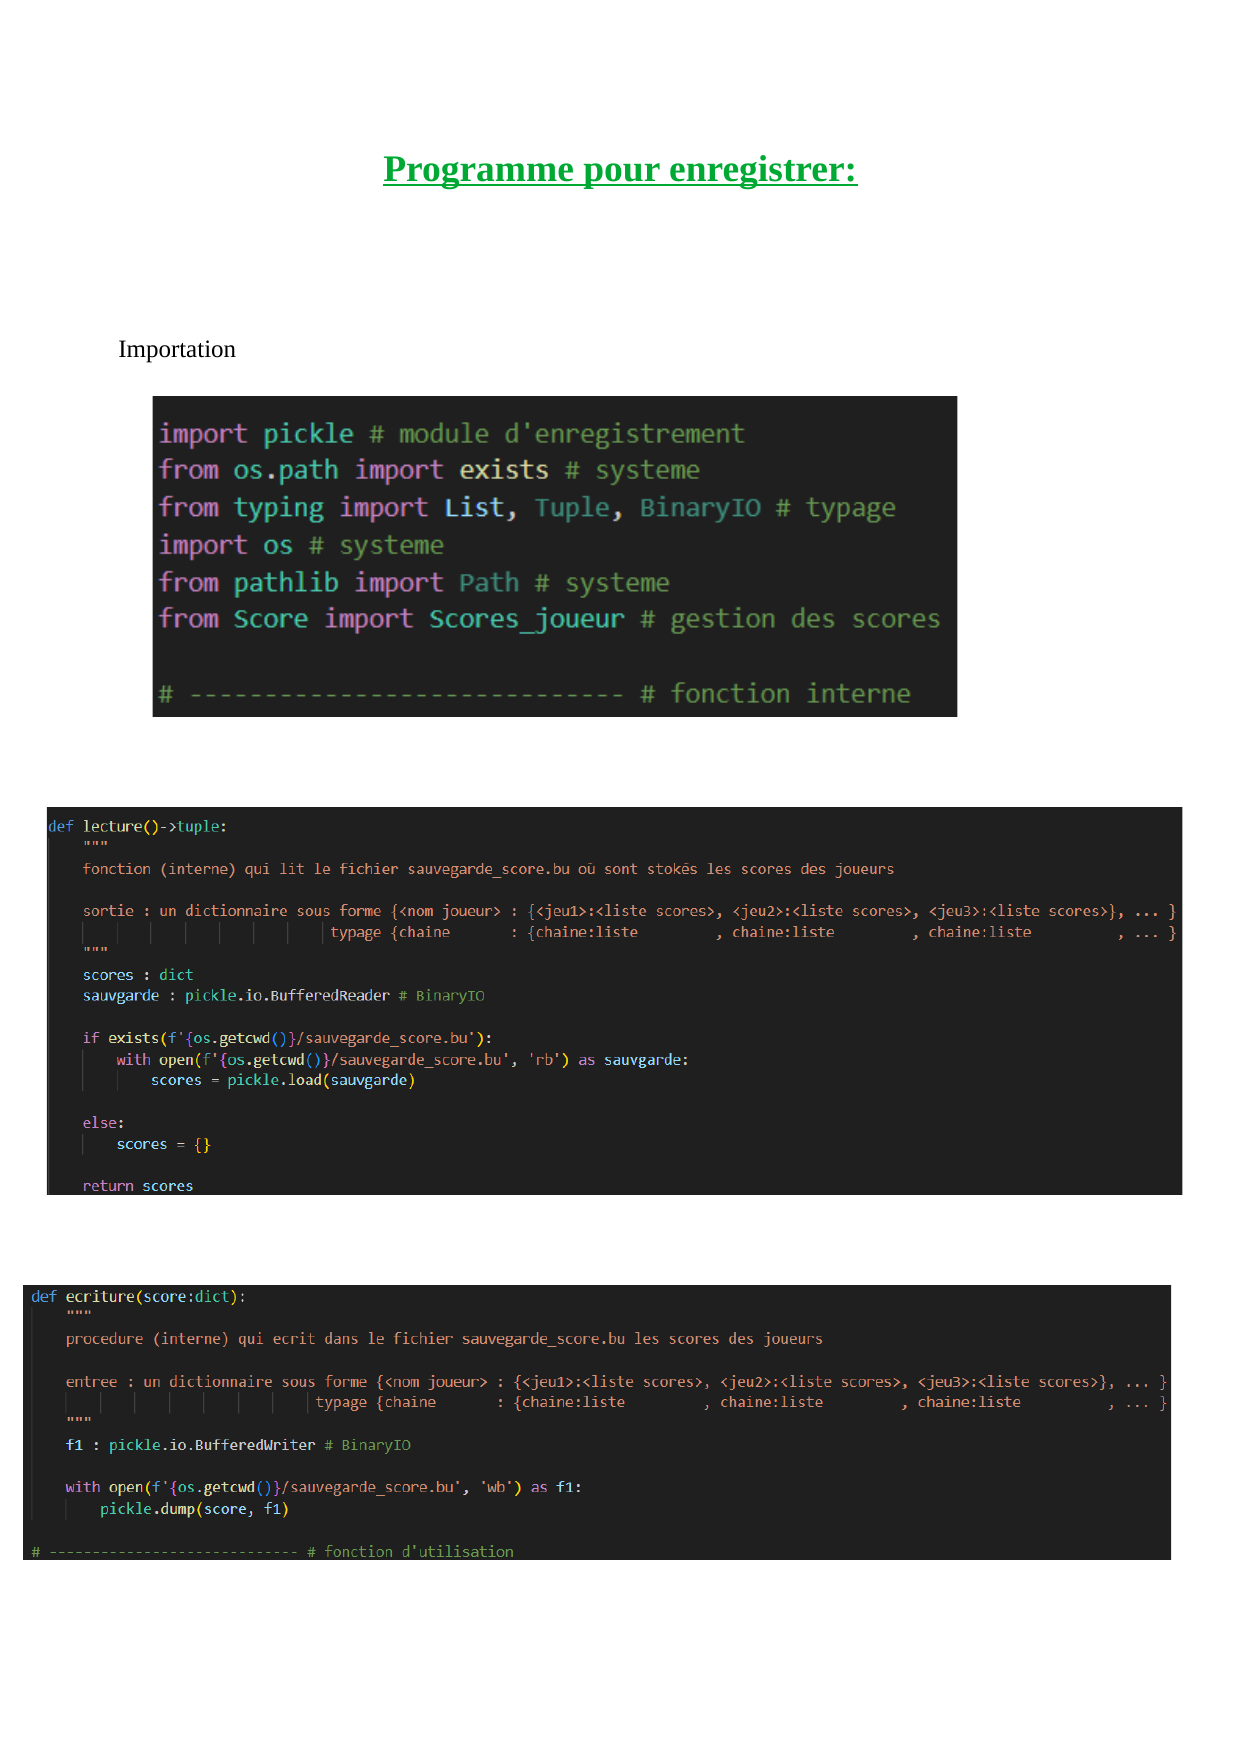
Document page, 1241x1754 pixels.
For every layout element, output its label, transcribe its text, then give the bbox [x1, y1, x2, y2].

text Programme pour enregistrer: [118, 147, 1122, 190]
picture [46, 807, 1183, 1195]
picture [23, 1285, 1172, 1560]
text Importation [118, 334, 1122, 362]
picture [152, 396, 958, 717]
